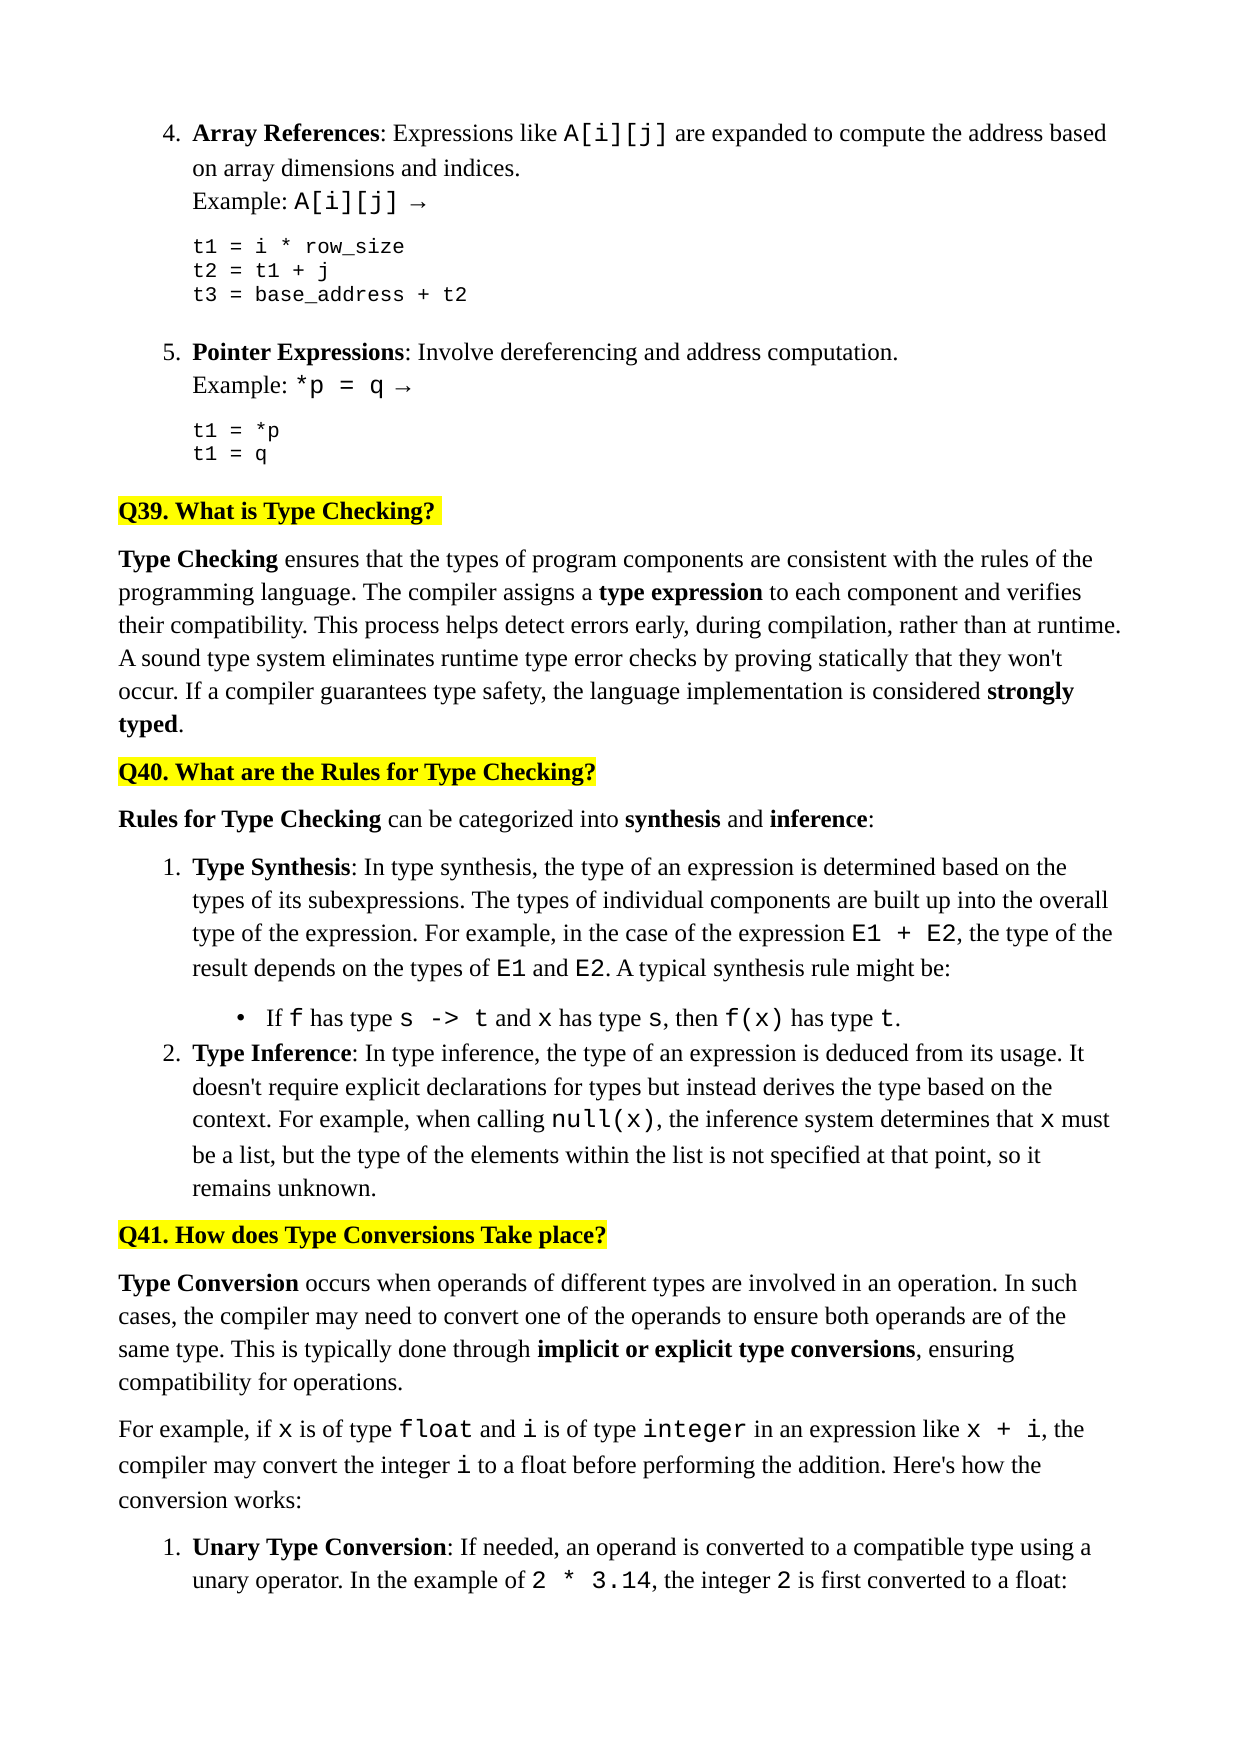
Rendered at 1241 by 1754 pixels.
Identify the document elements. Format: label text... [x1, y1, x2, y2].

text Type Checking ensures that the types of program components are consistent with the rules of the programming language. The compiler assigns a type expression to each component and verifies their compatibility. This process helps detect errors early, during compilation, rather than at runtime. A sound type system eliminates runtime type error checks by proving statically that they won't occur. If a compiler guarantees type safety, the language implementation is considered strongly typed. [118, 544, 1122, 738]
list Type Inference: In type inference, the type of an expression is deduced from its usage. It doesn't require explicit declarations for types but instead derives the type based on the context. For example, when calling null(x), the inference system determines that x must be a list, but the type of the elements within the list is not specified at that point, so it remains unknown. [162, 1038, 1122, 1201]
list Unary Type Conversion: If needed, an operand is converted to a compatible type using a unary operator. In the example of 2 * 3.14, the integer 2 is first converted to a float: [162, 1532, 1122, 1596]
text Type Conversion occurs when operands of different types are involved in an operation. In such cases, the compiler may need to convert one of the operands to ensure both operands are of the same type. This is typically done through implicit or explicit type conversions, ensuring compatibility for operations. [118, 1268, 1122, 1396]
text Q41. How does Type Conversions Take place? [118, 1220, 1122, 1249]
list t1 = q [162, 443, 1122, 467]
list t3 = base_address + t2 [162, 283, 1122, 307]
text Rules for Type Checking can be categorized into synthesis and inference: [118, 804, 1122, 833]
text Q40. What are the Rules for Type Checking? [118, 757, 1122, 786]
list t2 = t1 + j [162, 260, 1122, 283]
text Q39. What is Type Checking? [118, 496, 1122, 525]
list t1 = *p [162, 420, 1122, 443]
list Array References: Expressions like A[i][j] are expanded to compute the address based on array dimensions and indices. Example: A[i][j] → [162, 118, 1122, 217]
list Type Synthesis: In type synthesis, the type of an expression is determined based on the types of its subexpressions. The types of individual components are built up into the overall type of the expression. For example, in the case of the expression E1 + E2, the type of the result depends on the types of E1 and E2. A typical synthesis rule might be: [162, 852, 1122, 984]
text For example, if x is of type float and i is of type integer in an expression like x + i, the compiler may convert the integer i to a float before performing the addition. Here's how the conversion works: [118, 1414, 1122, 1513]
list If f has type s -> t and x has type s, then f(x) has type t. [236, 1003, 1122, 1034]
list Pointer Expressions: Involve dereferencing and address computation. Example: *p = q → [162, 337, 1122, 401]
list t1 = i * row_size [162, 236, 1122, 260]
